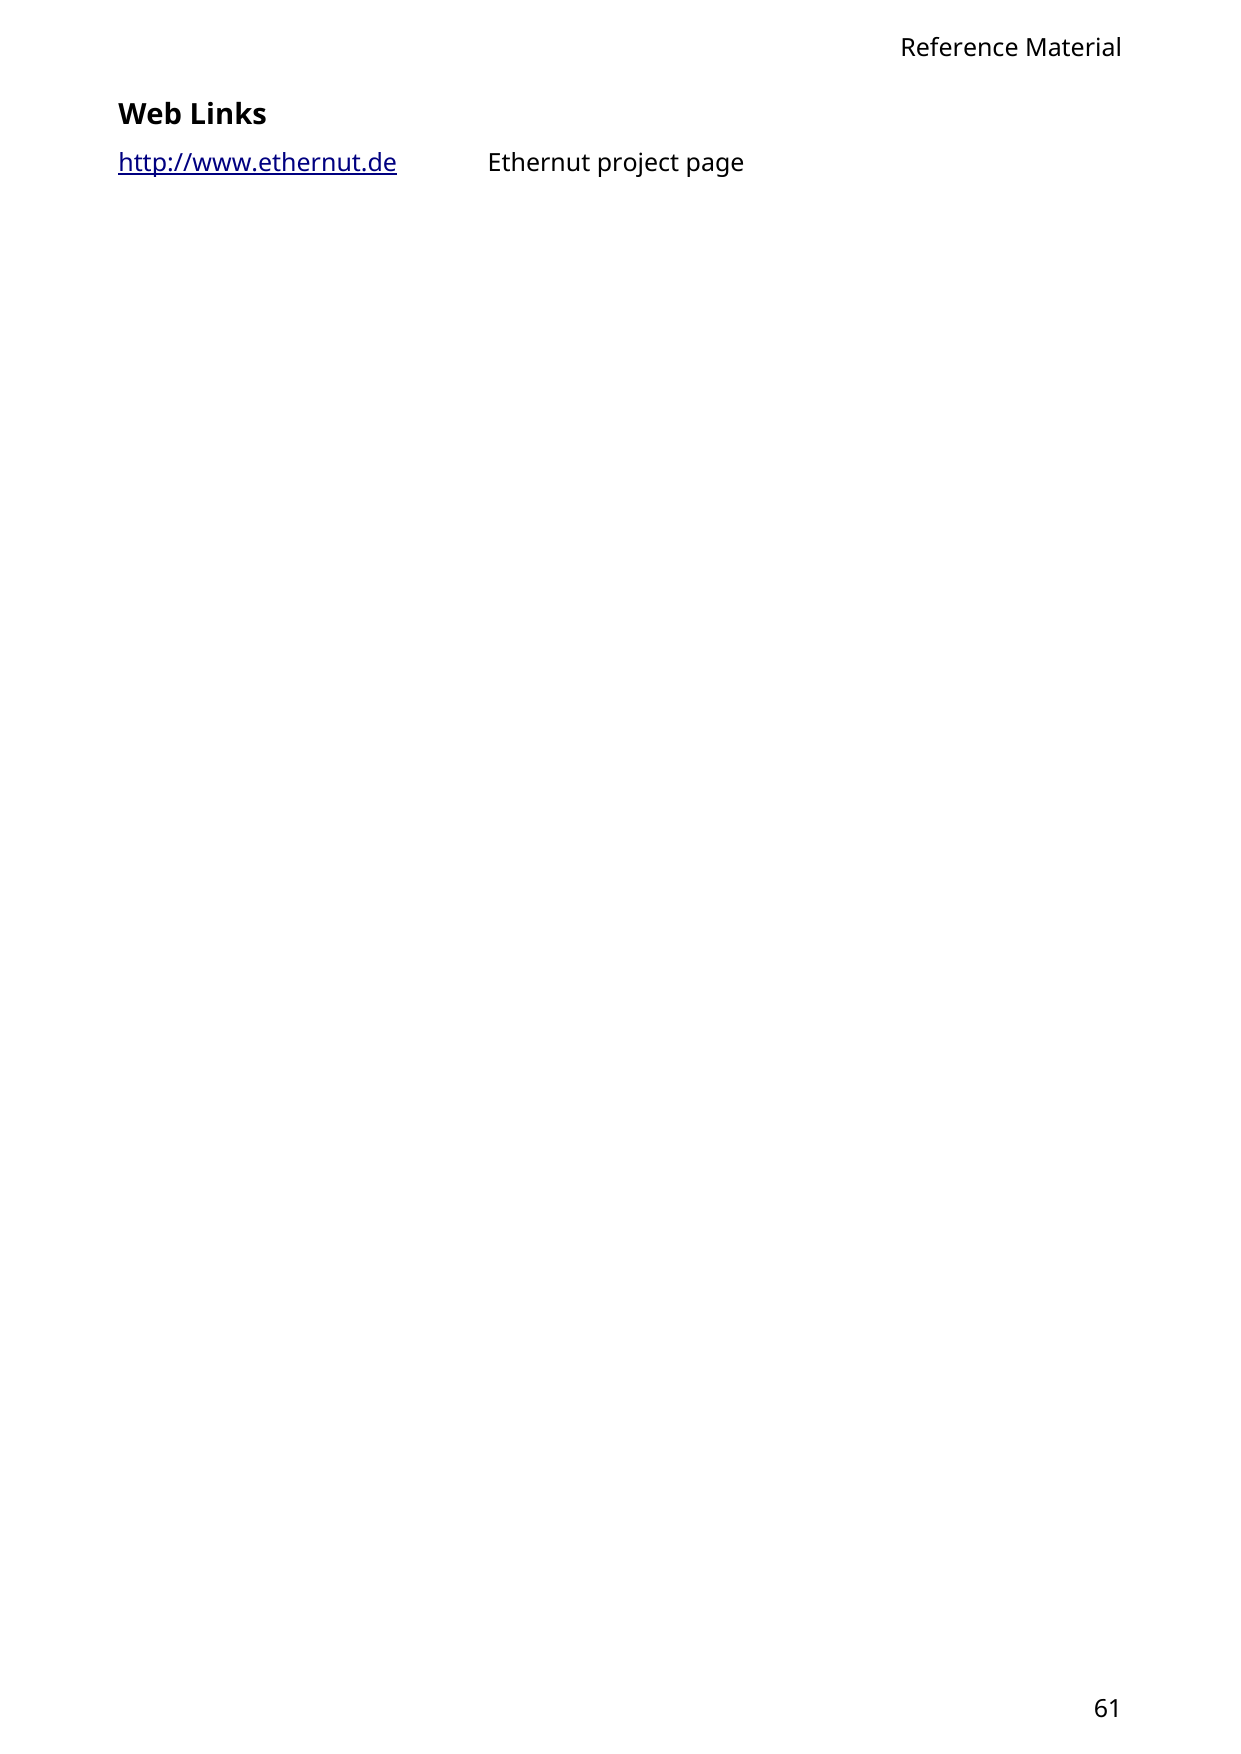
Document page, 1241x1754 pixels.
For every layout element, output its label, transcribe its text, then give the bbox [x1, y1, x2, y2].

subtitle Web Links [118, 93, 1122, 133]
text http://www.ethernut.de Ethernut project page [118, 144, 1122, 179]
